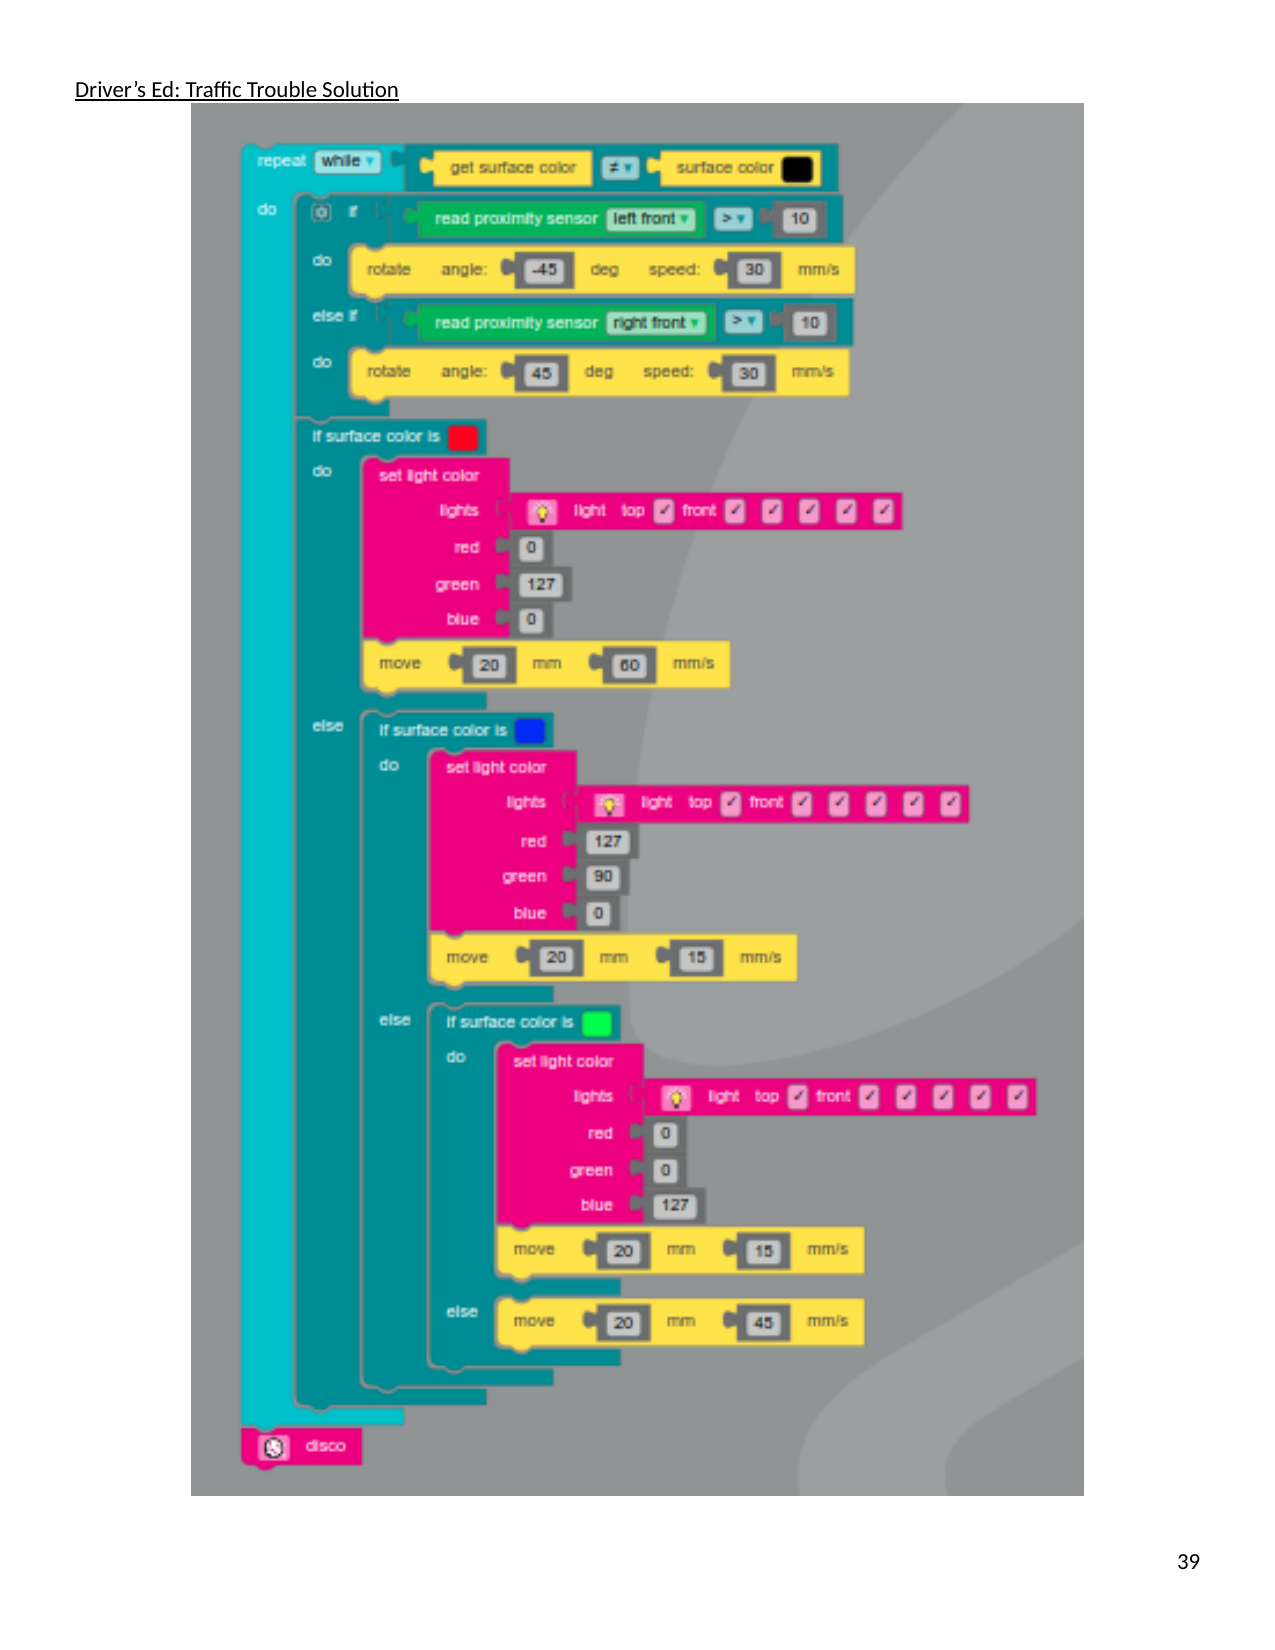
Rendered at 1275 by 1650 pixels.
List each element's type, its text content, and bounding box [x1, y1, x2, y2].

picture [191, 103, 1084, 1496]
subtitle Driver’s Ed: Traffic Trouble Solution [75, 75, 1200, 103]
